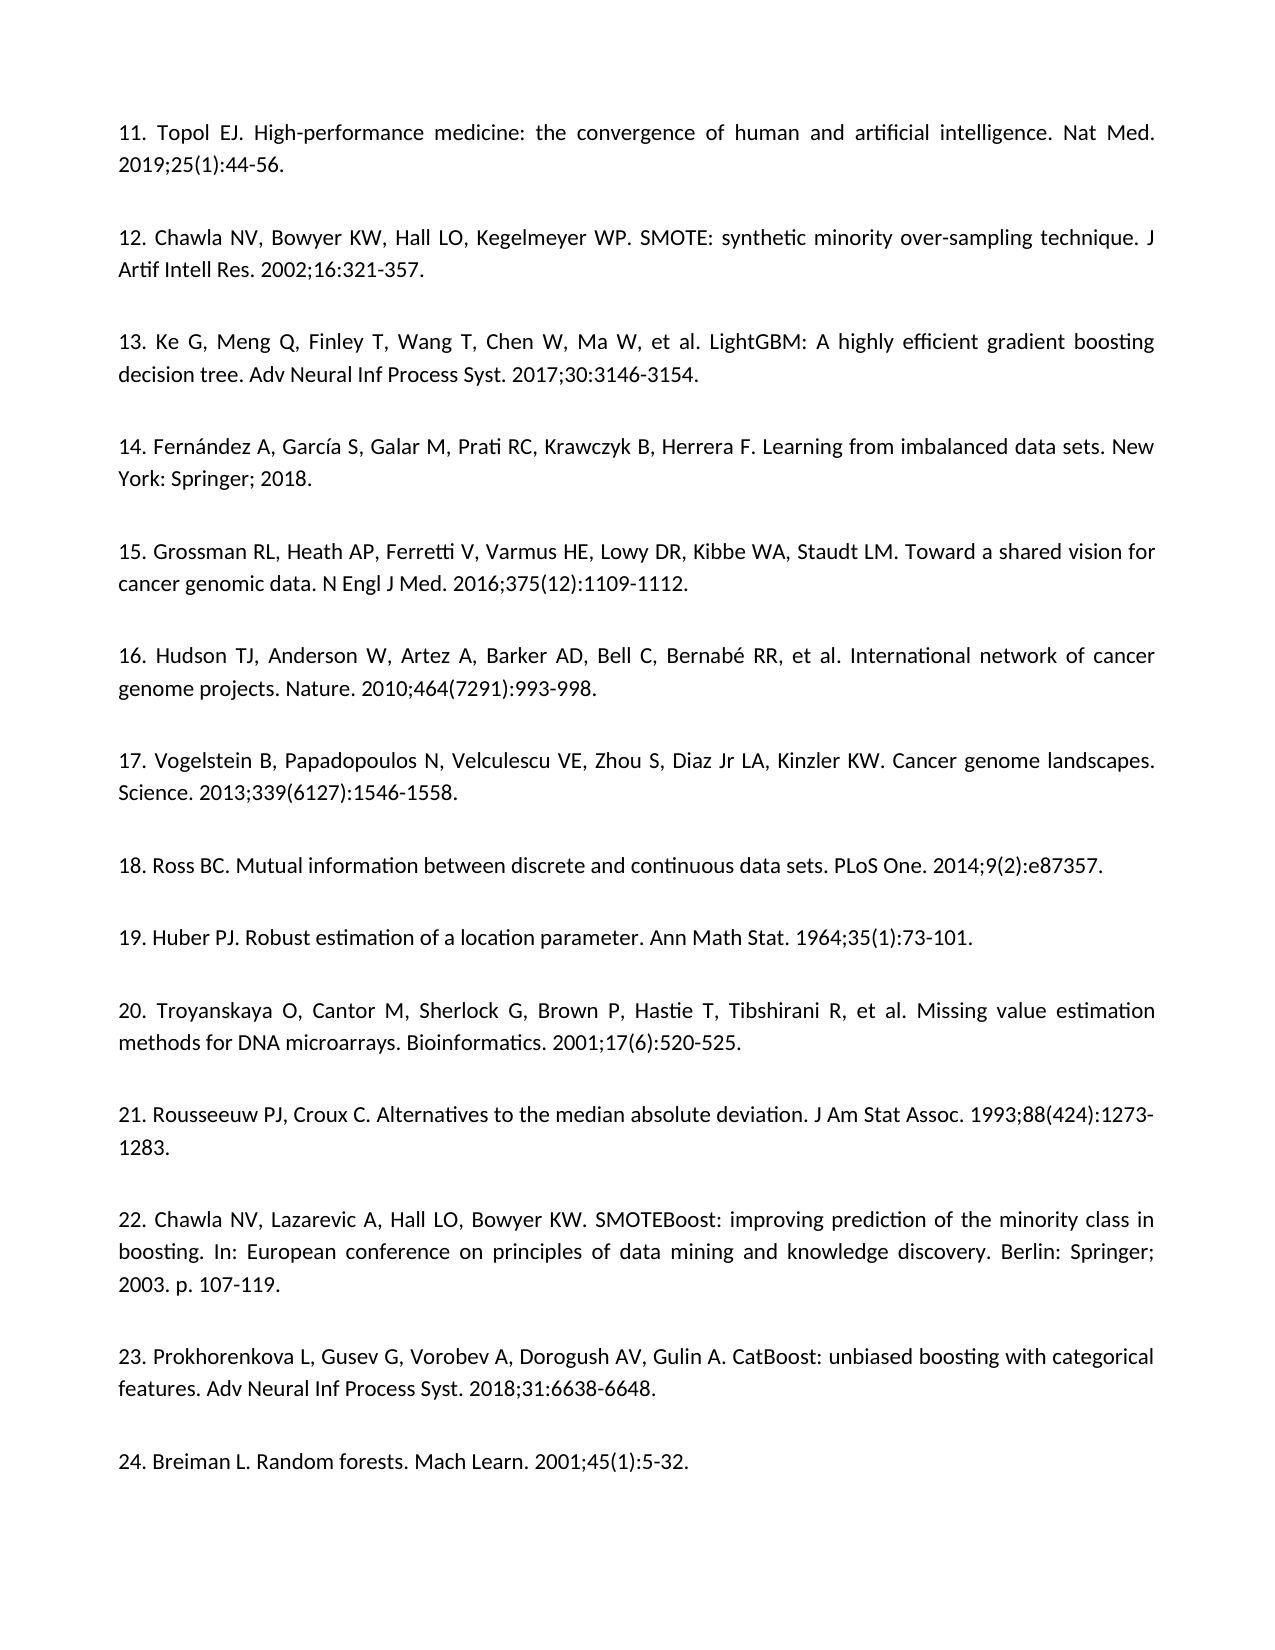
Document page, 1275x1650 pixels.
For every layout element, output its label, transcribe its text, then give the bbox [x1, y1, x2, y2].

text 17. Vogelstein B, Papadopoulos N, Velculescu VE, Zhou S, Diaz Jr LA, Kinzler KW. Cancer genome landscapes. Science. 2013;339(6127):1546-1558. [118, 746, 1157, 806]
text 15. Grossman RL, Heath AP, Ferretti V, Varmus HE, Lowy DR, Kibbe WA, Staudt LM. Toward a shared vision for cancer genomic data. N Engl J Med. 2016;375(12):1109-1112. [118, 537, 1157, 597]
text 13. Ke G, Meng Q, Finley T, Wang T, Chen W, Ma W, et al. LightGBM: A highly efficient gradient boosting decision tree. Adv Neural Inf Process Syst. 2017;30:3146-3154. [118, 327, 1157, 388]
text 19. Huber PJ. Robust estimation of a location parameter. Ann Math Stat. 1964;35(1):73-101. [118, 923, 1157, 951]
text 21. Rousseeuw PJ, Croux C. Alternatives to the median absolute deviation. J Am Stat Assoc. 1993;88(424):1273-1283. [118, 1101, 1157, 1161]
text 20. Troyanskaya O, Cantor M, Sherlock G, Brown P, Hastie T, Tibshirani R, et al. Missing value estimation methods for DNA microarrays. Bioinformatics. 2001;17(6):520-525. [118, 996, 1157, 1056]
text 16. Hudson TJ, Anderson W, Artez A, Barker AD, Bell C, Bernabé RR, et al. International network of cancer genome projects. Nature. 2010;464(7291):993-998. [118, 642, 1157, 702]
text 18. Ross BC. Mutual information between discrete and continuous data sets. PLoS One. 2014;9(2):e87357. [118, 851, 1157, 879]
text 11. Topol EJ. High-performance medicine: the convergence of human and artificial intelligence. Nat Med. 2019;25(1):44-56. [118, 118, 1157, 178]
text 24. Breiman L. Random forests. Mach Learn. 2001;45(1):5-32. [118, 1447, 1157, 1475]
text 14. Fernández A, García S, Galar M, Prati RC, Krawczyk B, Herrera F. Learning from imbalanced data sets. New York: Springer; 2018. [118, 432, 1157, 492]
text 12. Chawla NV, Bowyer KW, Hall LO, Kegelmeyer WP. SMOTE: synthetic minority over-sampling technique. J Artif Intell Res. 2002;16:321-357. [118, 223, 1157, 283]
text 22. Chawla NV, Lazarevic A, Hall LO, Bowyer KW. SMOTEBoost: improving prediction of the minority class in boosting. In: European conference on principles of data mining and knowledge discovery. Berlin: Springer; 2003. p. 107-119. [118, 1205, 1157, 1298]
text 23. Prokhorenkova L, Gusev G, Vorobev A, Dorogush AV, Gulin A. CatBoost: unbiased boosting with categorical features. Adv Neural Inf Process Syst. 2018;31:6638-6648. [118, 1342, 1157, 1402]
